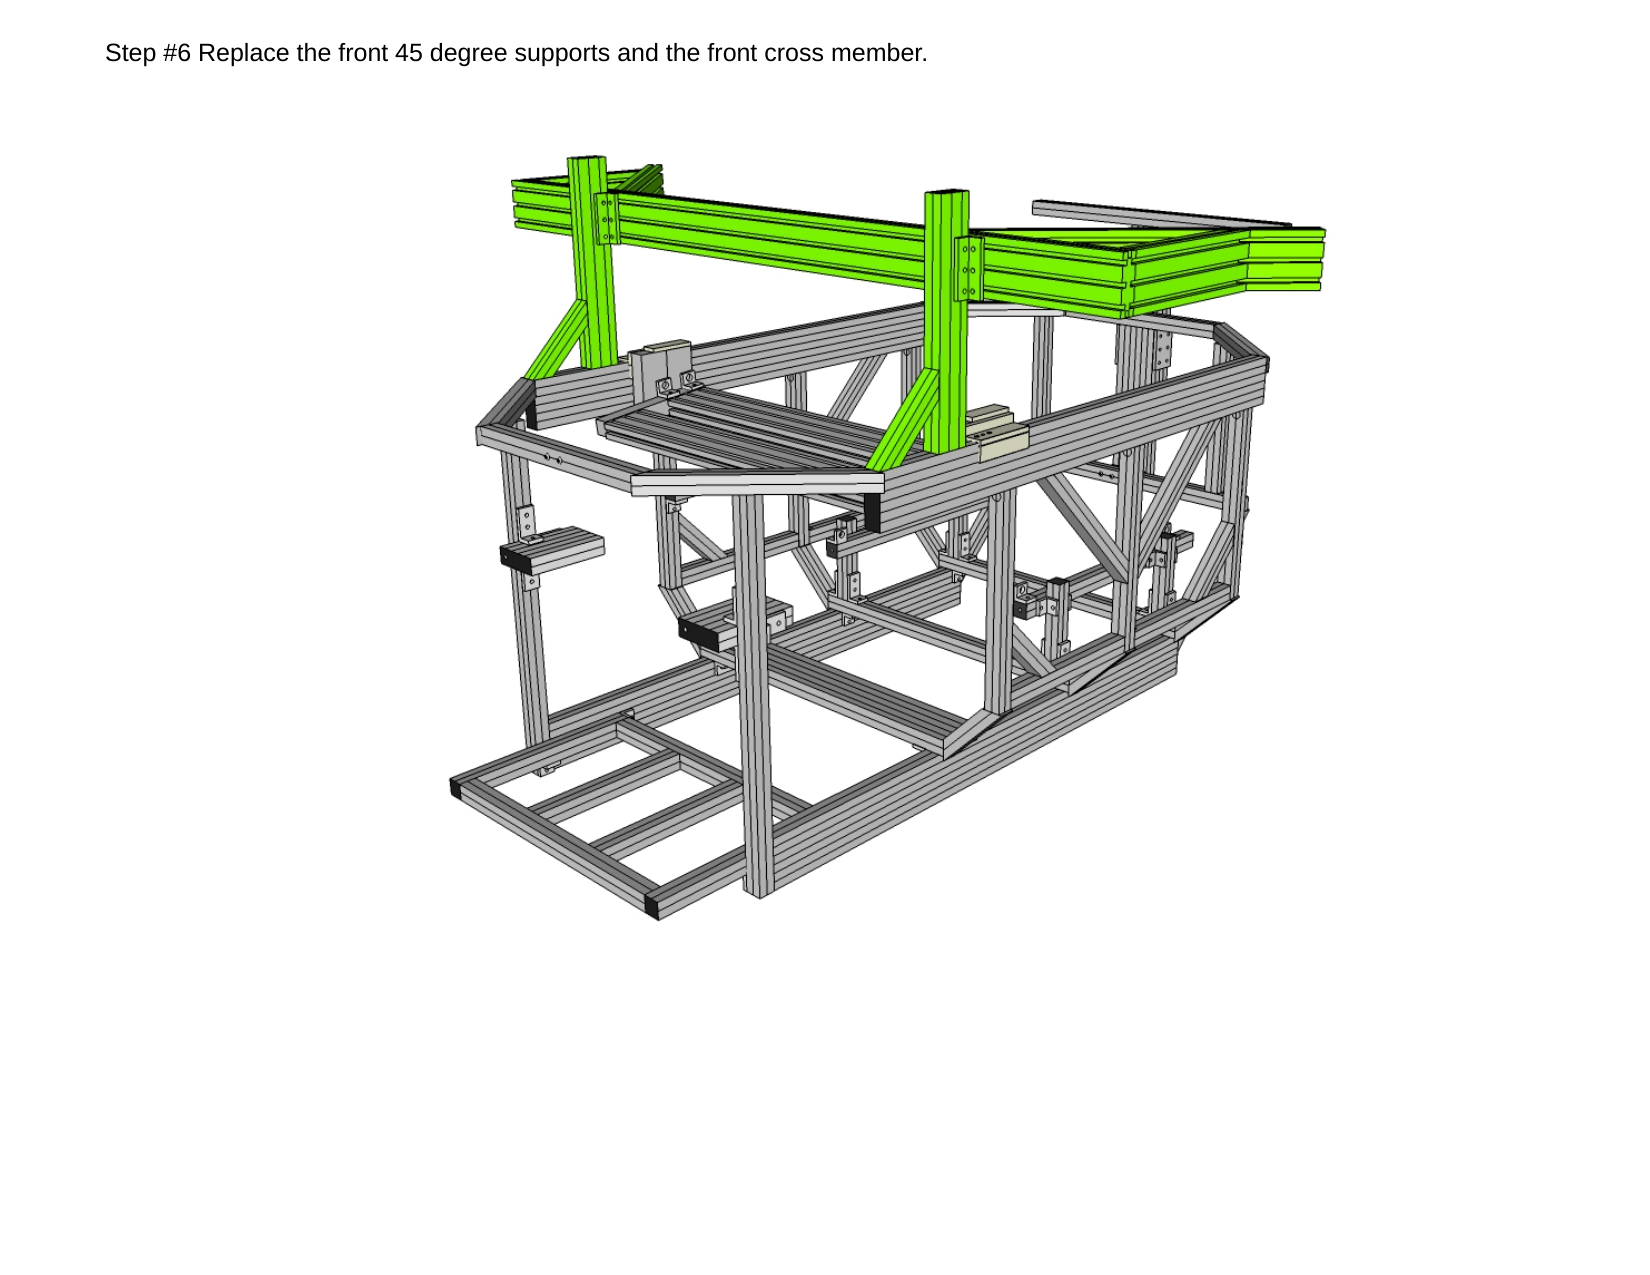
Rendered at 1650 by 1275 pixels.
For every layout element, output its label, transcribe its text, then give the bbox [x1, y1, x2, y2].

picture [105, 123, 1650, 933]
text Step #6 Replace the front 45 degree supports and the front cross member. [105, 37, 1620, 66]
